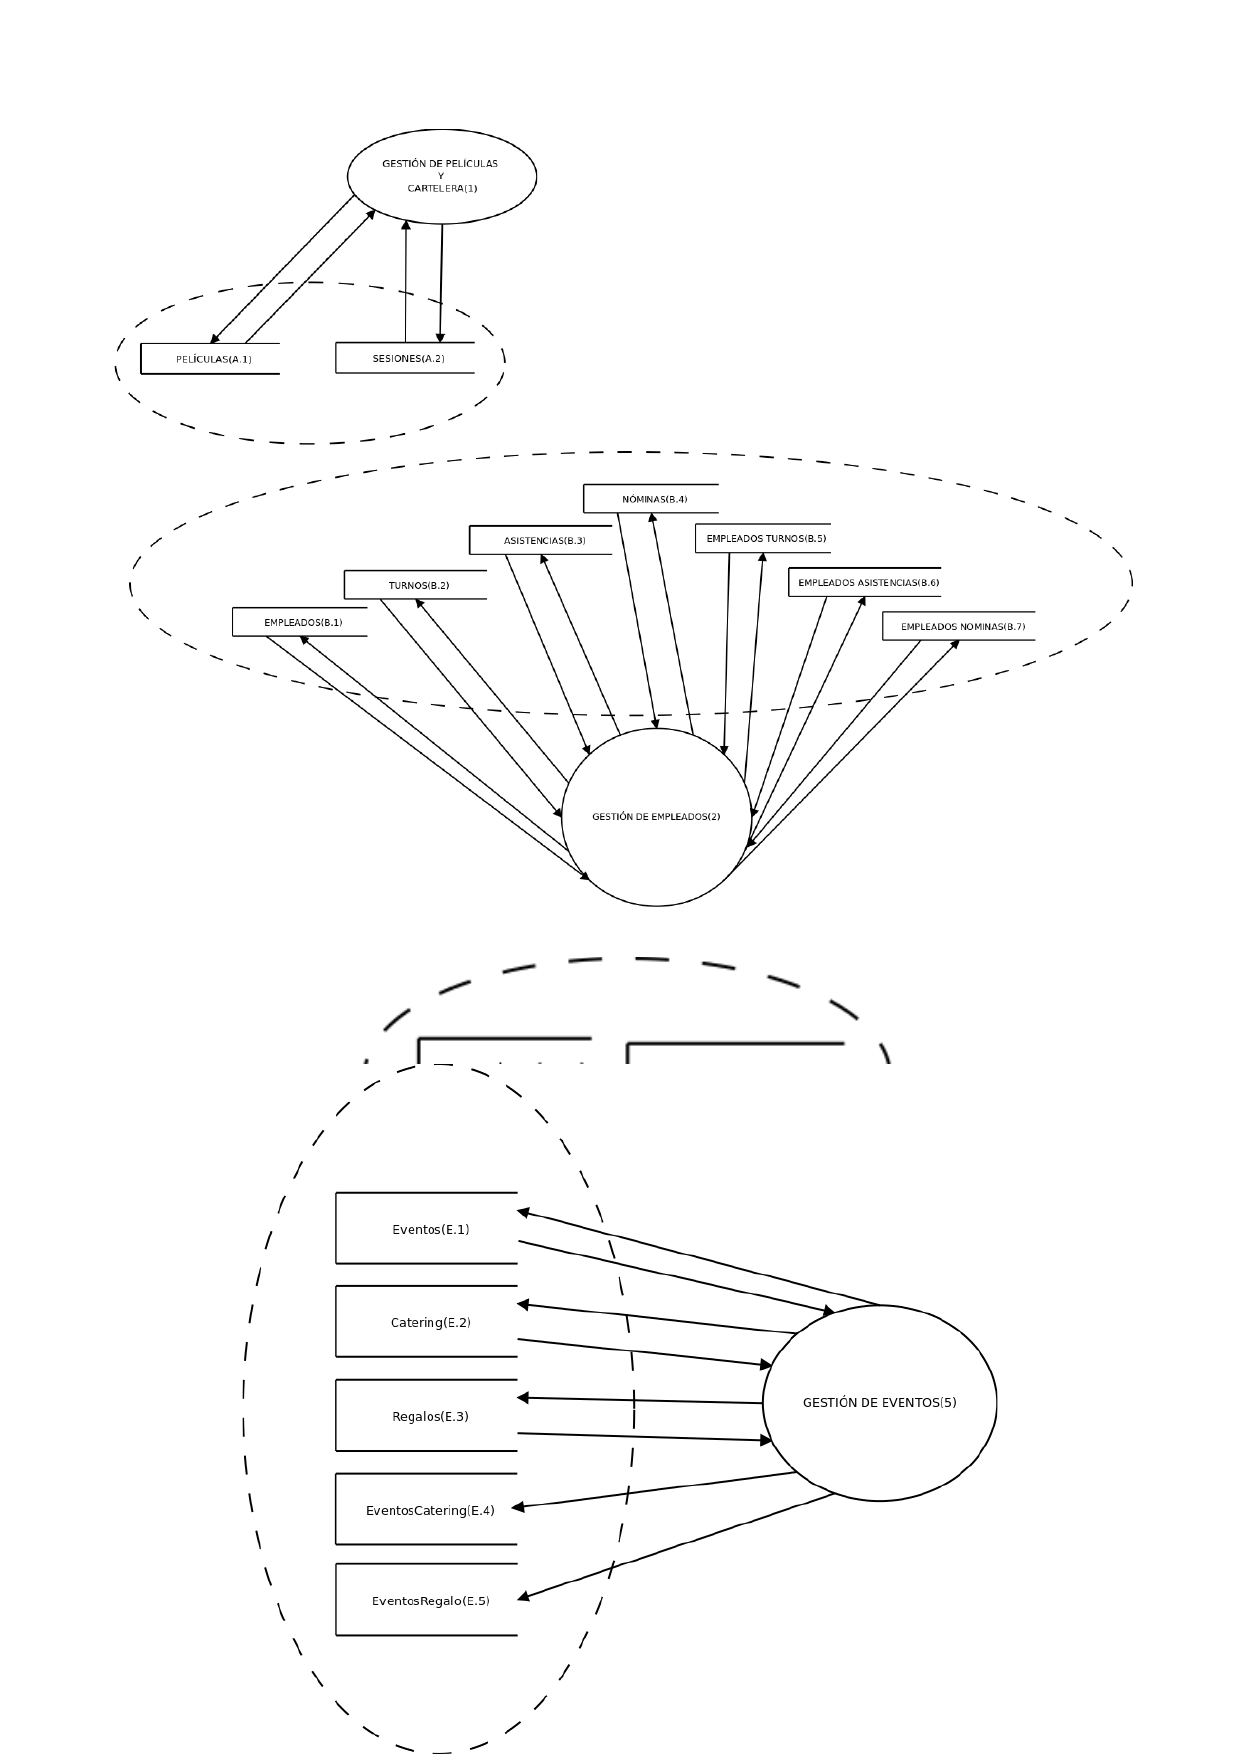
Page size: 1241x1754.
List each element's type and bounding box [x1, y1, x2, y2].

picture [114, 129, 538, 445]
picture [242, 957, 998, 1754]
picture [129, 451, 1134, 907]
